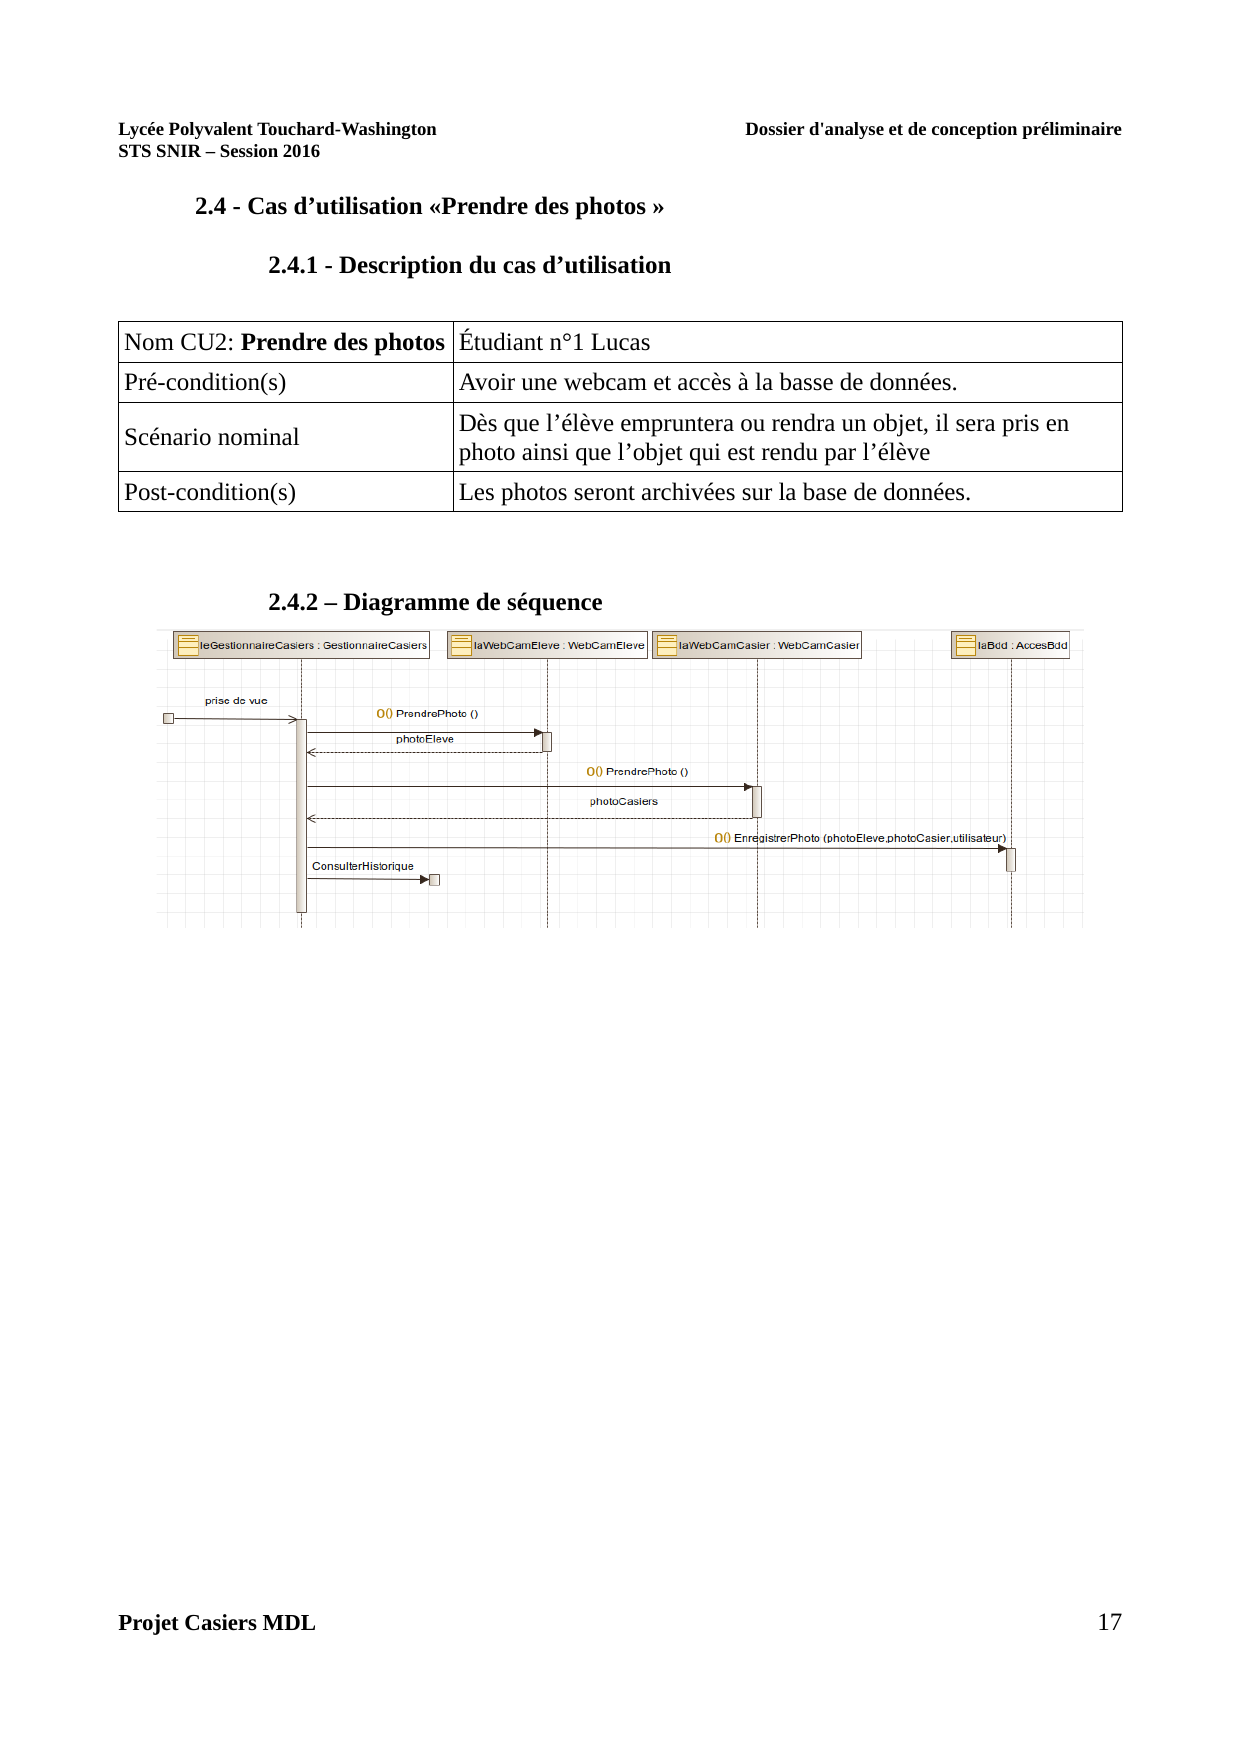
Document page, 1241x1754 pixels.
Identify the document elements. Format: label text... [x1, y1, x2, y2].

table_cell Scénario nominal [119, 403, 453, 471]
table_cell Post-condition(s) [119, 472, 453, 511]
table_cell Pré-condition(s) [119, 363, 453, 402]
table_header Étudiant n°1 Lucas [454, 322, 1122, 362]
subtitle 2.4 - Cas d’utilisation «Prendre des photos » [195, 191, 1122, 219]
subtitle 2.4.1 - Description du cas d’utilisation [118, 247, 1122, 280]
table_cell Les photos seront archivées sur la base de données. [454, 472, 1122, 511]
picture [156, 629, 1084, 928]
subtitle 2.4.2 – Diagramme de séquence [118, 583, 1122, 617]
table_header Nom CU2: Prendre des photos [119, 322, 453, 362]
table_cell Dès que l’élève empruntera ou rendra un objet, il sera pris en photo ainsi que l’objet qui est rendu par l’élève [454, 403, 1122, 471]
table_cell Avoir une webcam et accès à la basse de données. [454, 363, 1122, 402]
